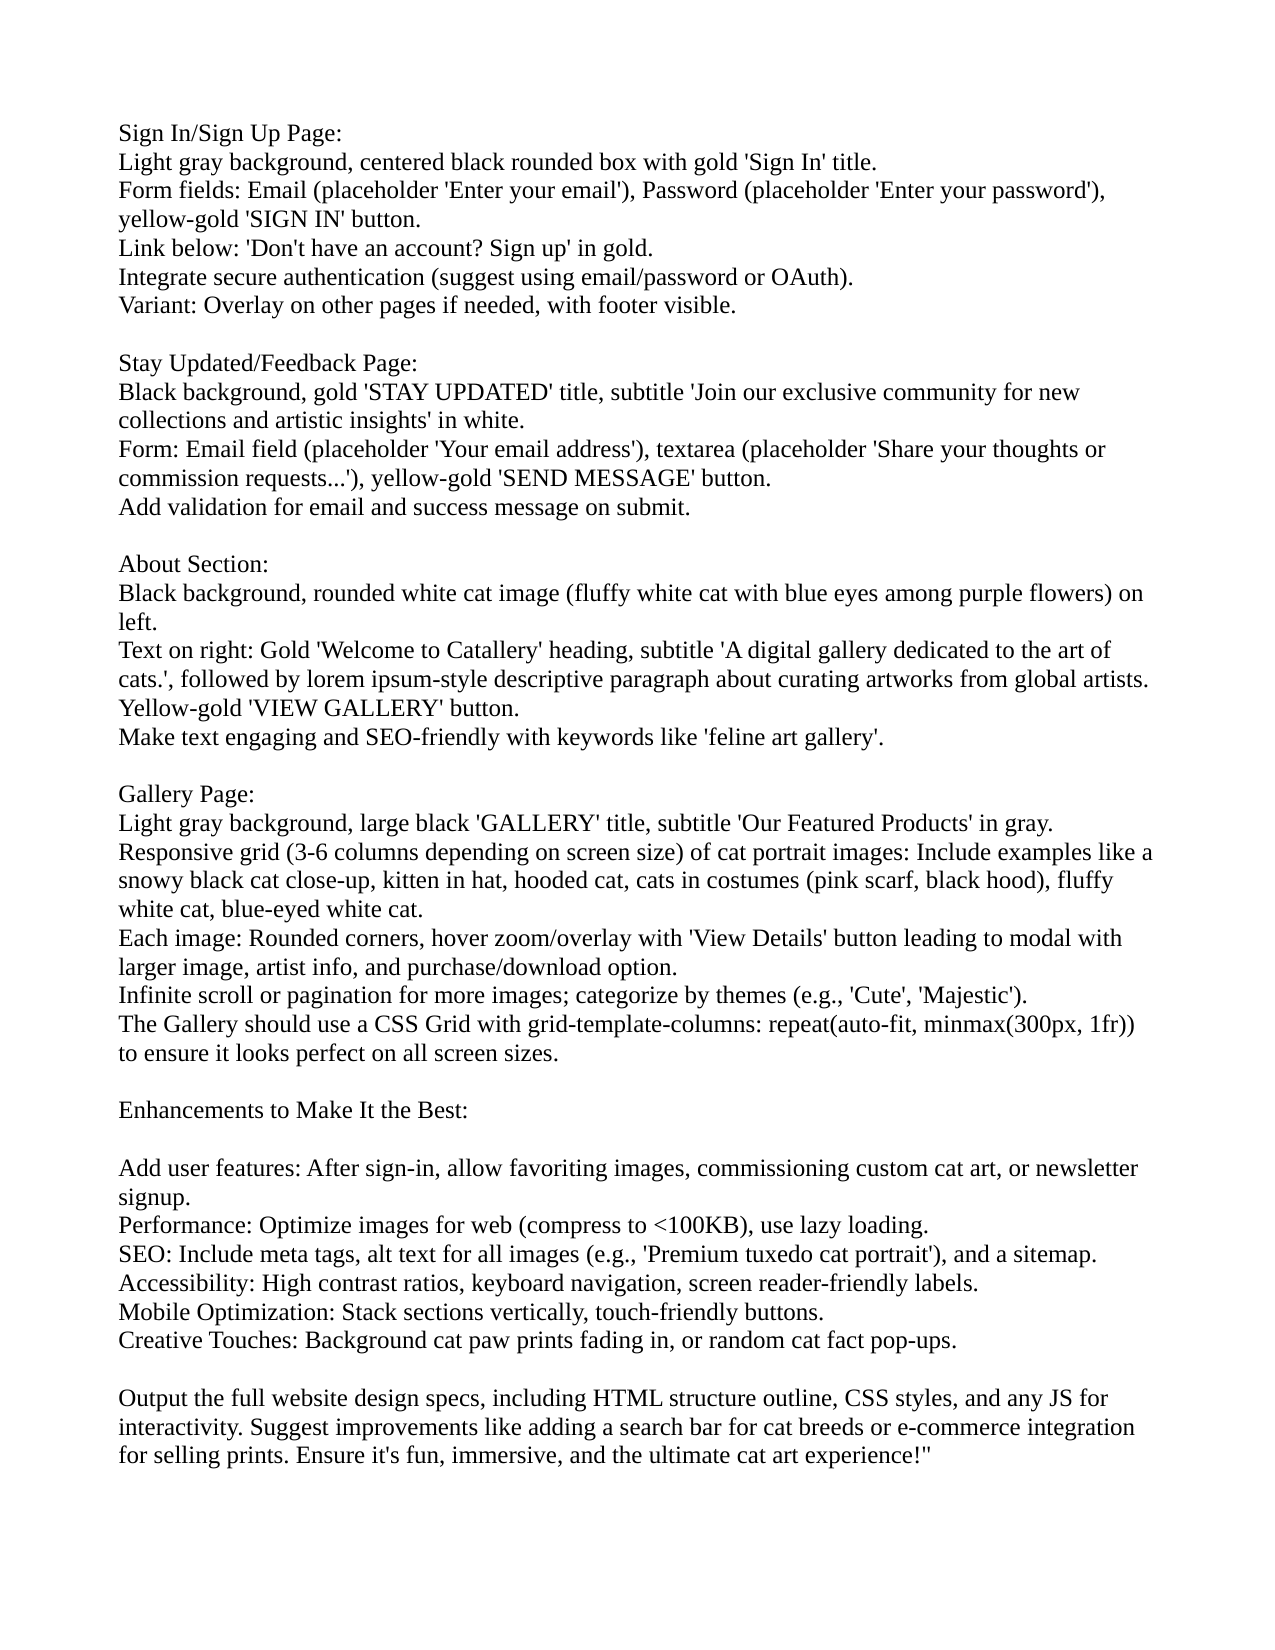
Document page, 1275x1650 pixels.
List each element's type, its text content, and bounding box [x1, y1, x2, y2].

text Link below: 'Don't have an account? Sign up' in gold. [118, 233, 1157, 262]
text Add validation for email and success message on submit. [118, 492, 1157, 521]
text Enhancements to Make It the Best: [118, 1096, 1157, 1124]
text Integrate secure authentication (suggest using email/password or OAuth). [118, 262, 1157, 291]
text Each image: Rounded corners, hover zoom/overlay with 'View Details' button leading to modal with larger image, artist info, and purchase/download option. [118, 923, 1157, 981]
text Mobile Optimization: Stack sections vertically, touch-friendly buttons. [118, 1297, 1157, 1326]
text Output the full website design specs, including HTML structure outline, CSS styles, and any JS for interactivity. Suggest improvements like adding a search bar for cat breeds or e-commerce integration for selling prints. Ensure it's fun, immersive, and the ultimate cat art experience!" [118, 1383, 1157, 1469]
text Responsive grid (3-6 columns depending on screen size) of cat portrait images: Include examples like a snowy black cat close-up, kitten in hat, hooded cat, cats in costumes (pink scarf, black hood), fluffy white cat, blue-eyed white cat. [118, 837, 1157, 923]
text Gallery Page: [118, 779, 1157, 808]
text Performance: Optimize images for web (compress to <100KB), use lazy loading. [118, 1211, 1157, 1239]
text Accessibility: High contrast ratios, keyboard navigation, screen reader-friendly labels. [118, 1268, 1157, 1297]
text Light gray background, large black 'GALLERY' title, subtitle 'Our Featured Products' in gray. [118, 808, 1157, 837]
text Infinite scroll or pagination for more images; categorize by themes (e.g., 'Cute', 'Majestic'). [118, 981, 1157, 1009]
text Black background, gold 'STAY UPDATED' title, subtitle 'Join our exclusive community for new collections and artistic insights' in white. [118, 377, 1157, 434]
text Add user features: After sign-in, allow favoriting images, commissioning custom cat art, or newsletter signup. [118, 1153, 1157, 1211]
text Yellow-gold 'VIEW GALLERY' button. [118, 693, 1157, 722]
text Black background, rounded white cat image (fluffy white cat with blue eyes among purple flowers) on left. [118, 578, 1157, 636]
text Stay Updated/Feedback Page: [118, 348, 1157, 377]
text Text on right: Gold 'Welcome to Catallery' heading, subtitle 'A digital gallery dedicated to the art of cats.', followed by lorem ipsum-style descriptive paragraph about curating artworks from global artists. [118, 636, 1157, 693]
text SEO: Include meta tags, alt text for all images (e.g., 'Premium tuxedo cat portrait'), and a sitemap. [118, 1239, 1157, 1268]
text The Gallery should use a CSS Grid with grid-template-columns: repeat(auto-fit, minmax(300px, 1fr)) to ensure it looks perfect on all screen sizes. [118, 1009, 1157, 1067]
text Form: Email field (placeholder 'Your email address'), textarea (placeholder 'Share your thoughts or commission requests...'), yellow-gold 'SEND MESSAGE' button. [118, 434, 1157, 492]
text Creative Touches: Background cat paw prints fading in, or random cat fact pop-ups. [118, 1326, 1157, 1354]
text Variant: Overlay on other pages if needed, with footer visible. [118, 291, 1157, 319]
text About Section: [118, 549, 1157, 578]
text Light gray background, centered black rounded box with gold 'Sign In' title. [118, 147, 1157, 176]
text Form fields: Email (placeholder 'Enter your email'), Password (placeholder 'Enter your password'), yellow-gold 'SIGN IN' button. [118, 176, 1157, 233]
text Sign In/Sign Up Page: [118, 118, 1157, 147]
text Make text engaging and SEO-friendly with keywords like 'feline art gallery'. [118, 722, 1157, 751]
